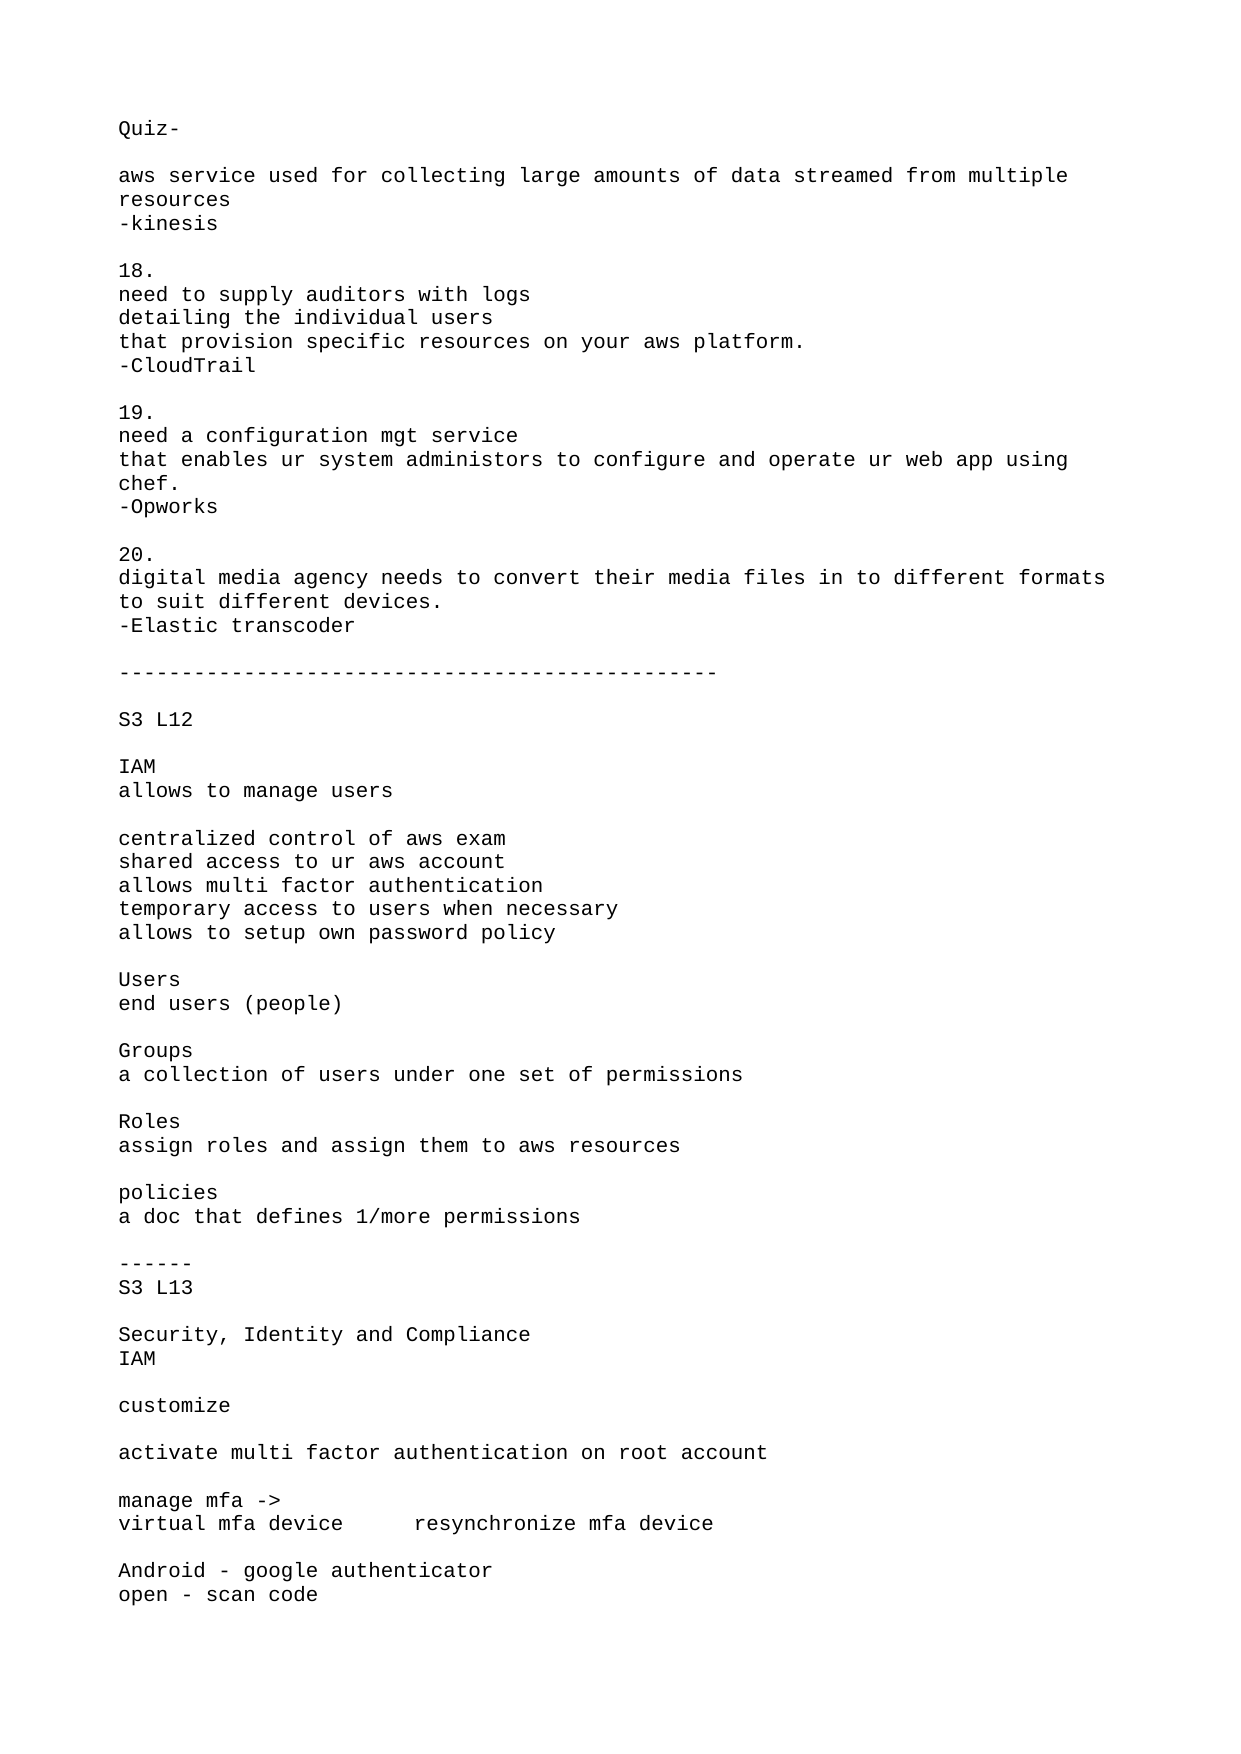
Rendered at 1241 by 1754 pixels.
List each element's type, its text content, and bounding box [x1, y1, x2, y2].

text shared access to ur aws account [118, 851, 1122, 875]
text end users (people) [118, 993, 1122, 1017]
text Quiz- [118, 118, 1122, 142]
text customize [118, 1395, 1122, 1419]
text -kinesis [118, 213, 1122, 236]
text that provision specific resources on your aws platform. [118, 331, 1122, 354]
text activate multi factor authentication on root account [118, 1442, 1122, 1466]
text Security, Identity and Compliance [118, 1324, 1122, 1348]
text Groups [118, 1040, 1122, 1064]
text Users [118, 969, 1122, 993]
text allows to setup own password policy [118, 922, 1122, 946]
text policies [118, 1182, 1122, 1206]
text Roles [118, 1111, 1122, 1135]
text S3 L13 [118, 1277, 1122, 1300]
text open - scan code [118, 1584, 1122, 1608]
text 18. [118, 260, 1122, 284]
text need a configuration mgt service [118, 426, 1122, 449]
text aws service used for collecting large amounts of data streamed from multiple resources [118, 165, 1122, 213]
text 20. [118, 544, 1122, 567]
text -Opworks [118, 496, 1122, 520]
text manage mfa -> [118, 1489, 1122, 1513]
text temporary access to users when necessary [118, 898, 1122, 922]
text 19. [118, 402, 1122, 426]
text -CloudTrail [118, 354, 1122, 378]
text digital media agency needs to convert their media files in to different formats to suit different devices. [118, 567, 1122, 615]
text -Elastic transcoder [118, 615, 1122, 638]
text a doc that defines 1/more permissions [118, 1206, 1122, 1229]
text detailing the individual users [118, 307, 1122, 331]
text Android - google authenticator [118, 1561, 1122, 1584]
text a collection of users under one set of permissions [118, 1064, 1122, 1088]
text need to supply auditors with logs [118, 284, 1122, 307]
text allows to manage users [118, 780, 1122, 804]
text centralized control of aws exam [118, 827, 1122, 851]
text S3 L12 [118, 709, 1122, 733]
text that enables ur system administors to configure and operate ur web app using chef. [118, 449, 1122, 496]
text IAM [118, 757, 1122, 780]
text IAM [118, 1348, 1122, 1371]
text ------------------------------------------------ [118, 662, 1122, 686]
text virtual mfa device resynchronize mfa device [118, 1513, 1122, 1537]
text assign roles and assign them to aws resources [118, 1135, 1122, 1158]
text allows multi factor authentication [118, 875, 1122, 898]
text ------ [118, 1253, 1122, 1277]
